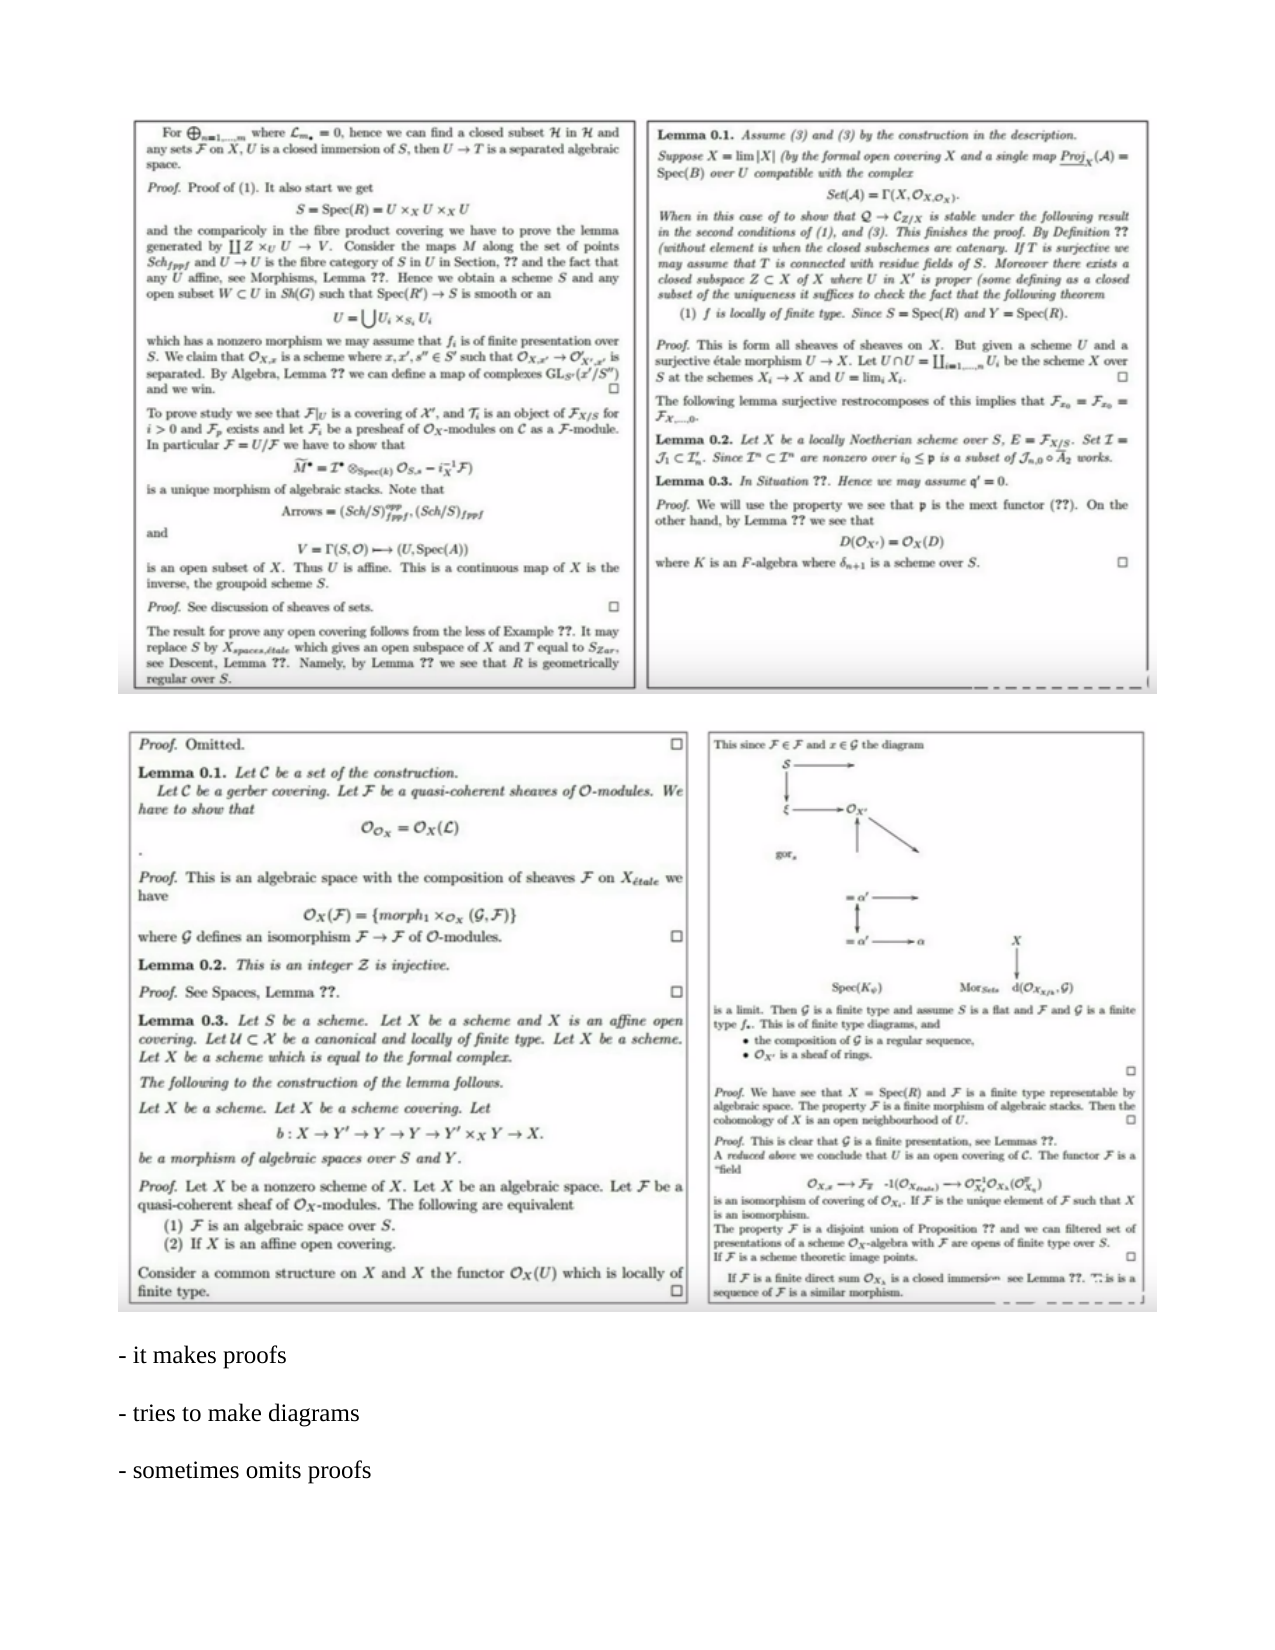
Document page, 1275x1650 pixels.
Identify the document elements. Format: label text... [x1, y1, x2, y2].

picture [118, 722, 1157, 1312]
picture [118, 118, 1157, 694]
text - sometimes omits proofs [118, 1455, 1157, 1484]
text - tries to make diagrams [118, 1398, 1157, 1427]
text - it makes proofs [118, 1340, 1157, 1369]
